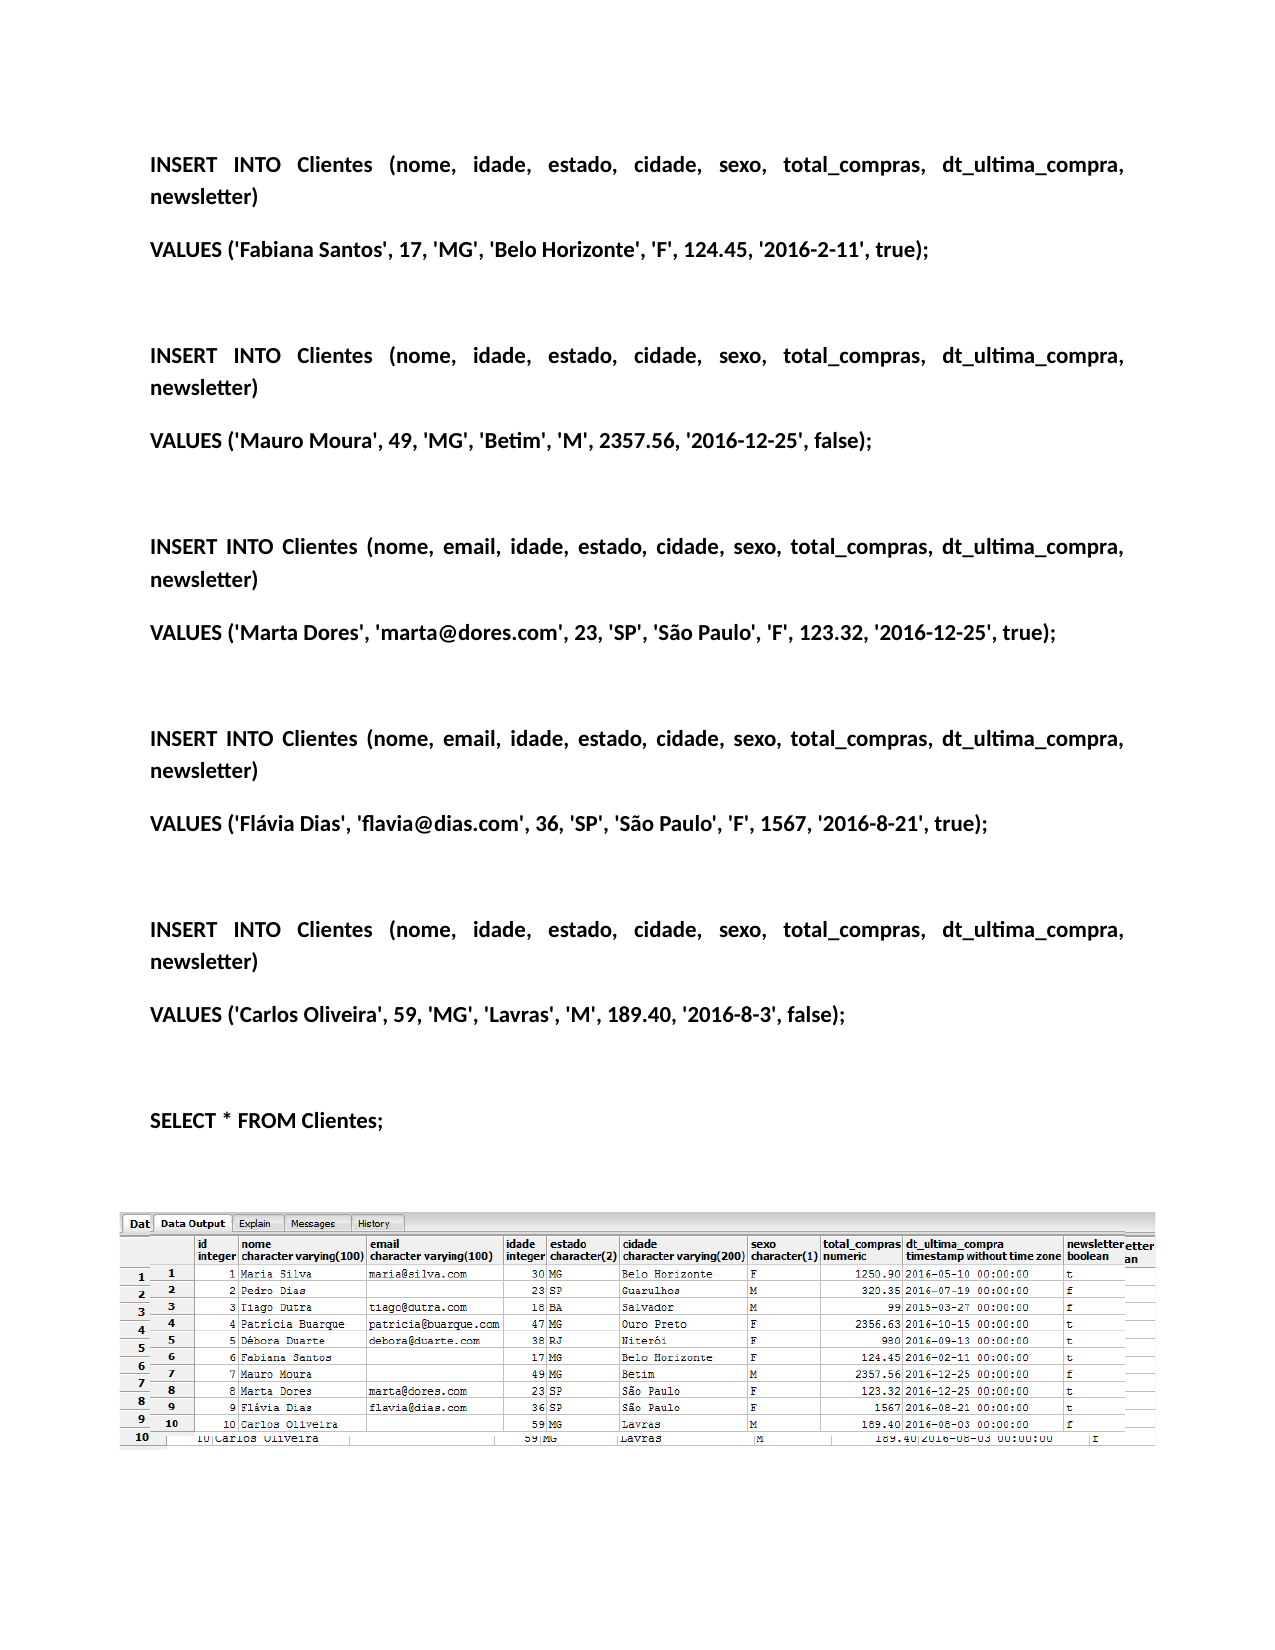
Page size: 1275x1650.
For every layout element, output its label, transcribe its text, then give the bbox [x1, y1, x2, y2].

text INSERT INTO Clientes (nome, idade, estado, cidade, sexo, total_compras, dt_ultima_compra, newsletter) [150, 150, 1125, 210]
text VALUES ('Fabiana Santos', 17, 'MG', 'Belo Horizonte', 'F', 124.45, '2016-2-11', true); [150, 235, 1125, 263]
text INSERT INTO Clientes (nome, email, idade, estado, cidade, sexo, total_compras, dt_ultima_compra, newsletter) [150, 532, 1125, 593]
text VALUES ('Marta Dores', 'marta@dores.com', 23, 'SP', 'São Paulo', 'F', 123.32, '2016-12-25', true); [150, 618, 1125, 646]
text VALUES ('Carlos Oliveira', 59, 'MG', 'Lavras', 'M', 189.40, '2016-8-3', false); [150, 1000, 1125, 1028]
text INSERT INTO Clientes (nome, idade, estado, cidade, sexo, total_compras, dt_ultima_compra, newsletter) [150, 341, 1125, 401]
text SELECT * FROM Clientes; [150, 1106, 1125, 1134]
text VALUES ('Mauro Moura', 49, 'MG', 'Betim', 'M', 2357.56, '2016-12-25', false); [150, 426, 1125, 454]
text INSERT INTO Clientes (nome, email, idade, estado, cidade, sexo, total_compras, dt_ultima_compra, newsletter) [150, 724, 1125, 784]
picture [119, 1212, 1156, 1450]
text INSERT INTO Clientes (nome, idade, estado, cidade, sexo, total_compras, dt_ultima_compra, newsletter) [150, 915, 1125, 975]
text VALUES ('Flávia Dias', 'flavia@dias.com', 36, 'SP', 'São Paulo', 'F', 1567, '2016-8-21', true); [150, 809, 1125, 837]
